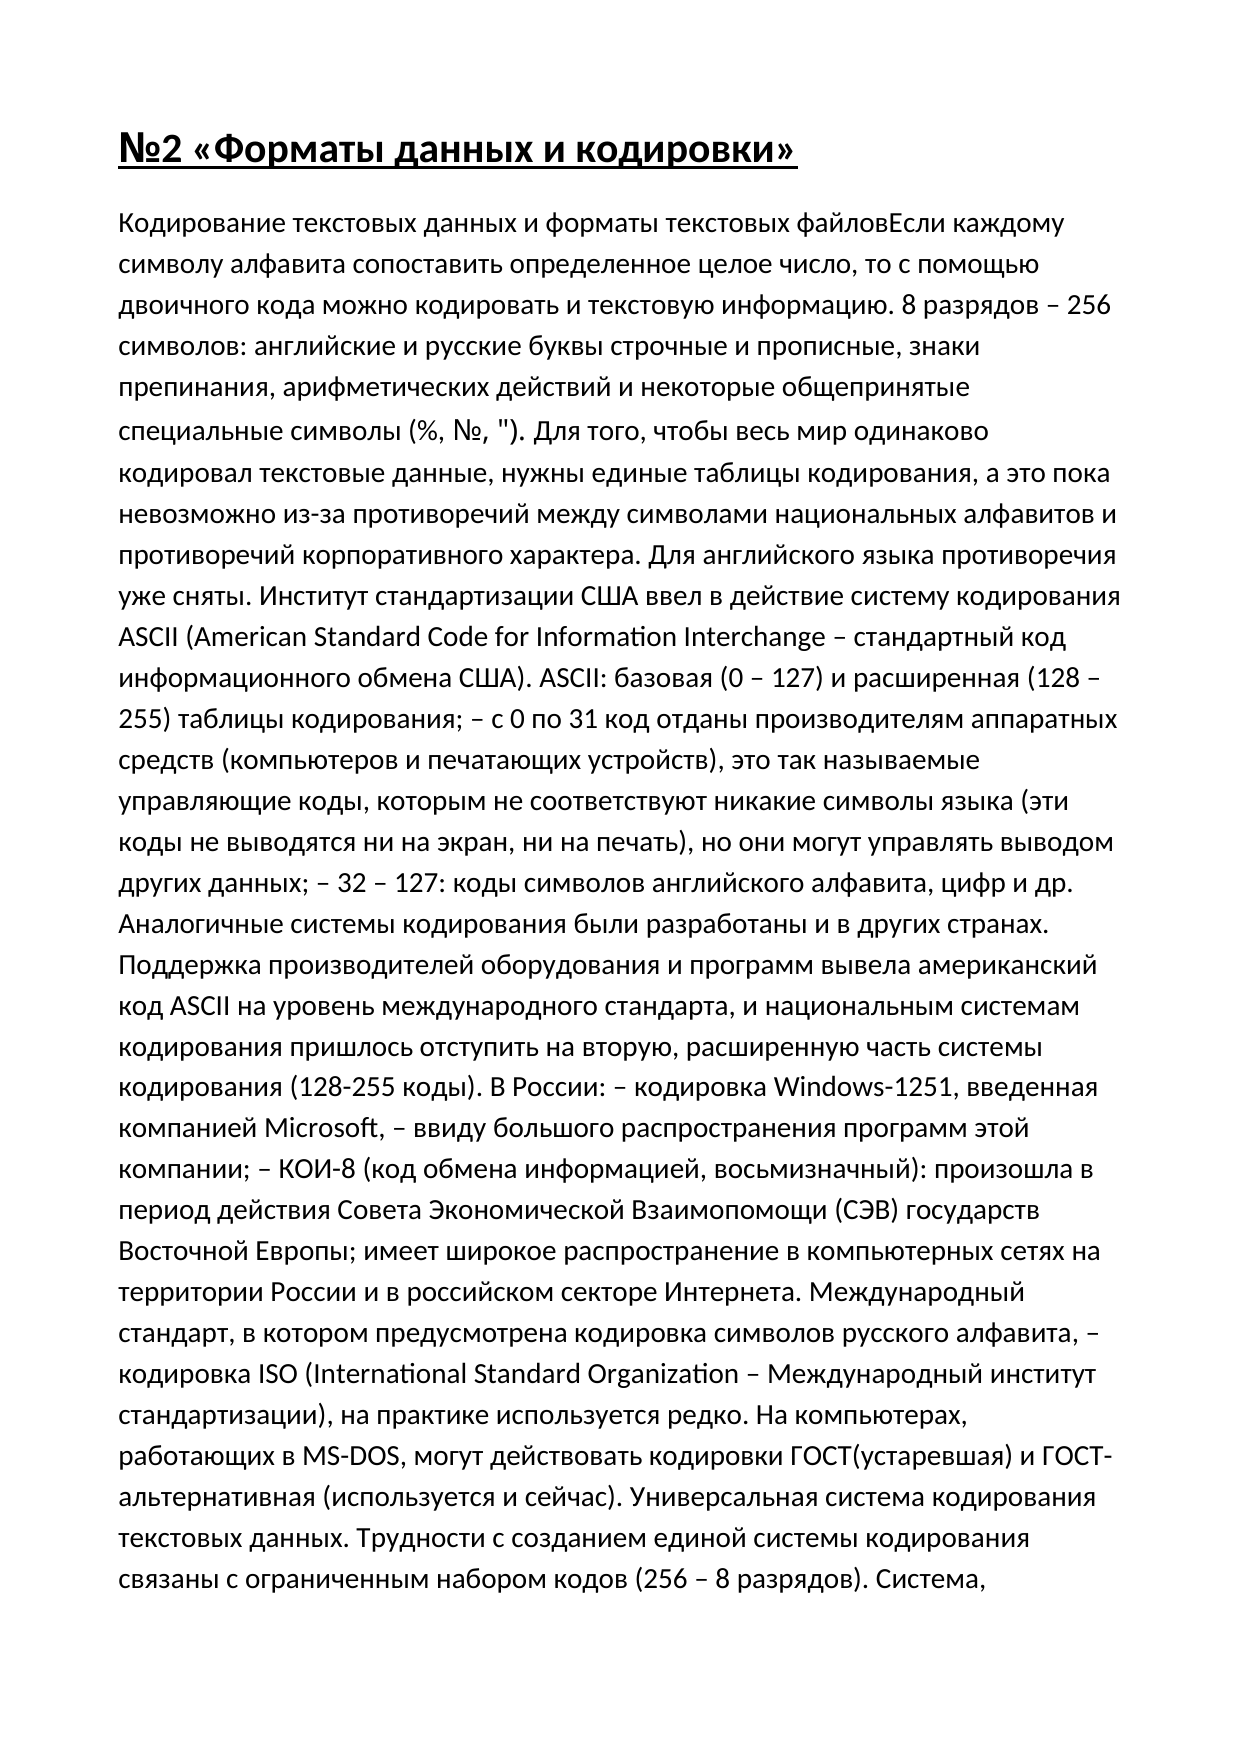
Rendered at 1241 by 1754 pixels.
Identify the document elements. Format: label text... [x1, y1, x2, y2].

text Кодирование текстовых данных и форматы текстовых файловЕсли каждому символу алфавита сопоставить определенное целое число, то с помощью двоичного кода можно кодировать и текстовую информацию. 8 разрядов – 256 символов: английские и русские буквы строчные и прописные, знаки препинания, арифметических действий и некоторые общепринятые специальные символы (%, №, "). Для того, чтобы весь мир одинаково кодировал текстовые данные, нужны единые таблицы кодирования, а это пока невозможно из-за противоречий между символами национальных алфавитов и противоречий корпоративного характера. Для английского языка противоречия уже сняты. Институт стандартизации США ввел в действие систему кодирования ASCII (American Standard Code for Information Interchange – стандартный код информационного обмена США). ASCII: базовая (0 – 127) и расширенная (128 – 255) таблицы кодирования; – с 0 по 31 код отданы производителям аппаратных средств (компьютеров и печатающих устройств), это так называемые управляющие коды, которым не соответствуют никакие символы языка (эти коды не выводятся ни на экран, ни на печать), но они могут управлять выводом других данных; – 32 – 127: коды символов английского алфавита, цифр и др. Аналогичные системы кодирования были разработаны и в других странах. Поддержка производителей оборудования и программ вывела американский код ASCII на уровень международного стандарта, и национальным системам кодирования пришлось отступить на вторую, расширенную часть системы кодирования (128-255 коды). В России: – кодировка Windows-1251, введенная компанией Microsoft, – ввиду большого распространения программ этой компании; – КОИ-8 (код обмена информацией, восьмизначный): произошла в период действия Совета Экономической Взаимопомощи (СЭВ) государств Восточной Европы; имеет широкое распространение в компьютерных сетях на территории России и в российском секторе Интернета. Международный стандарт, в котором предусмотрена кодировка символов русского алфавита, – кодировка ISO (International Standard Organization – Международный институт стандартизации), на практике используется редко. На компьютерах, работающих в MS-DOS, могут действовать кодировки ГОСТ(устаревшая) и ГОСТ-альтернативная (используется и сейчас). Универсальная система кодирования текстовых данных. Трудности с созданием единой системы кодирования связаны с ограниченным набором кодов (256 – 8 разрядов). Система, [118, 204, 1122, 1595]
text №2 «Форматы данных и кодировки» [118, 118, 1122, 175]
